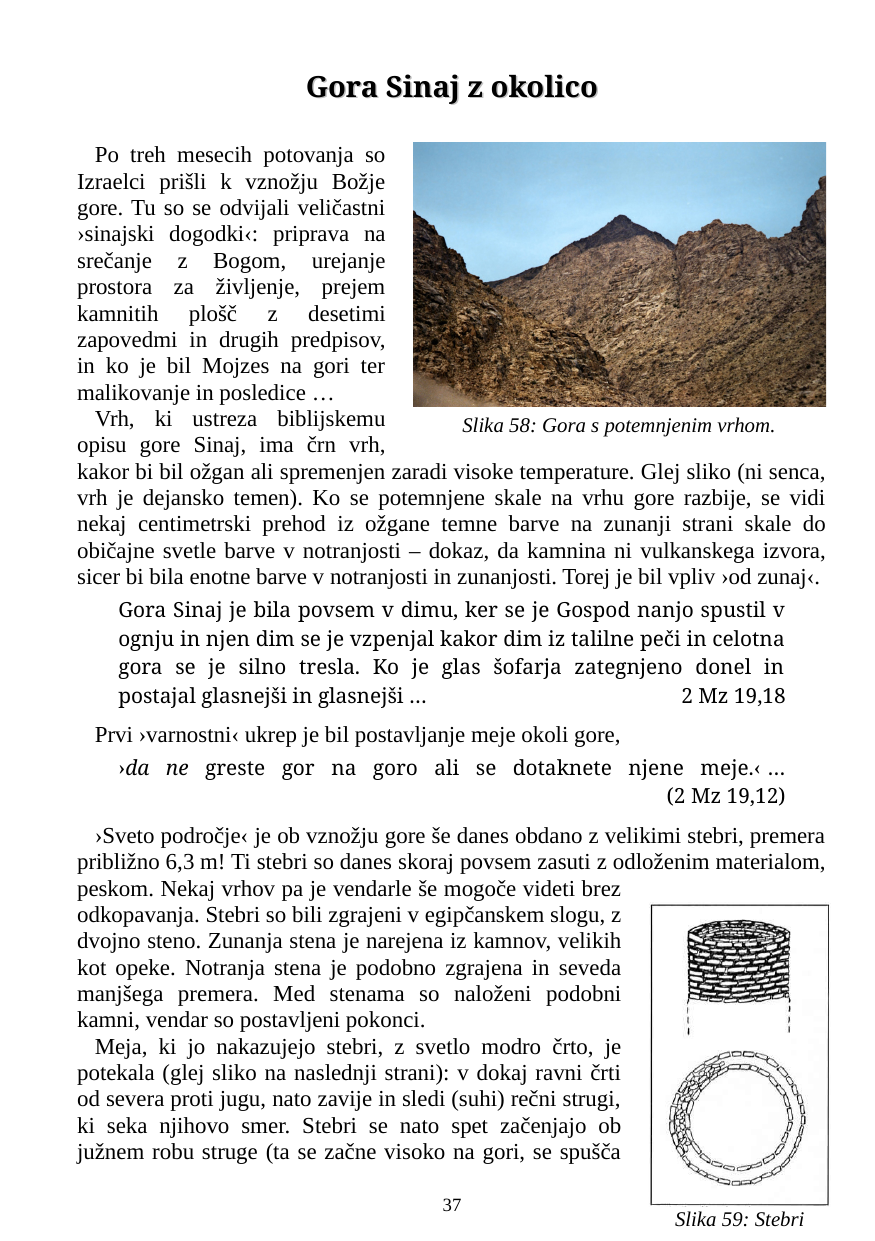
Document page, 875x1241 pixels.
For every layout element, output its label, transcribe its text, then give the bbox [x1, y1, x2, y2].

subtitle Gora Sinaj z okolico [77, 66, 827, 106]
text Gora Sinaj je bila povsem v dimu, ker se je Gospod nanjo spustil v ognju in njen dim se je vzpenjal kakor dim iz talilne peči in celotna gora se je silno tresla. Ko je glas šofarja zategnjeno donel in postajal glasnejši in glasnejši … 2 Mz 19,18 [118, 595, 785, 709]
picture [648, 902, 831, 1207]
text Vrh, ki ustreza biblijskemu opisu gore Sinaj, ima črn vrh, kakor bi bil ožgan ali spremenjen zaradi visoke temperature. Glej sliko (ni senca, vrh je dejansko temen). Ko se potemnjene skale na vrhu gore razbije, se vidi nekaj centimetrski prehod iz ožgane temne barve na zunanji strani skale do običajne svetle barve v notranjosti – dokaz, da kamnina ni vulkanskega izvora, sicer bi bila enotne barve v notranjosti in zunanjosti. Torej je bil vpliv ›od zunaj‹. [77, 405, 827, 589]
text Meja, ki jo nakazujejo stebri, z svetlo modro črto, je potekala (glej sliko na naslednji strani): v dokaj ravni črti od severa proti jugu, nato zavije in sledi (suhi) rečni strugi, ki seka njihovo smer. Stebri se nato spet začenjajo ob južnem robu struge (ta se začne visoko na gori, se spušča [77, 1033, 646, 1164]
text Po treh mesecih potovanja so Izraelci prišli k vznožju Božje gore. Tu so se odvijali veličastni ›sinajski dogodki‹: priprava na srečanje z Bogom, urejanje prostora za življenje, prejem kamnitih plošč z desetimi zapovedmi in drugih predpisov, in ko je bil Mojzes na gori ter malikovanje in posledice … [77, 141, 827, 405]
text Slika 59: Stebri [646, 902, 833, 1231]
text Slika 58: Gora s potemnjenim vrhom. [409, 142, 828, 437]
text ›Sveto področje‹ je ob vznožju gore še danes obdano z velikimi stebri, premera približno 6,3 m! Ti stebri so danes skoraj povsem zasuti z odloženim materialom, peskom. Nekaj vrhov pa je vendarle še mogoče videti brez odkopavanja. Stebri so bili zgrajeni v egipčanskem slogu, z dvojno steno. Zunanja stena je narejena iz kamnov, velikih kot opeke. Notranja stena je podobno zgrajena in seveda manjšega premera. Med stenama so naloženi podobni kamni, vendar so postavljeni pokonci. [77, 822, 827, 1033]
text Prvi ›varnostni‹ ukrep je bil postavljanje meje okoli gore, [77, 721, 827, 747]
text ›da ne greste gor na goro ali se dotaknete njene meje.‹ … (2 Mz 19,12) [118, 753, 785, 810]
picture [413, 142, 827, 407]
